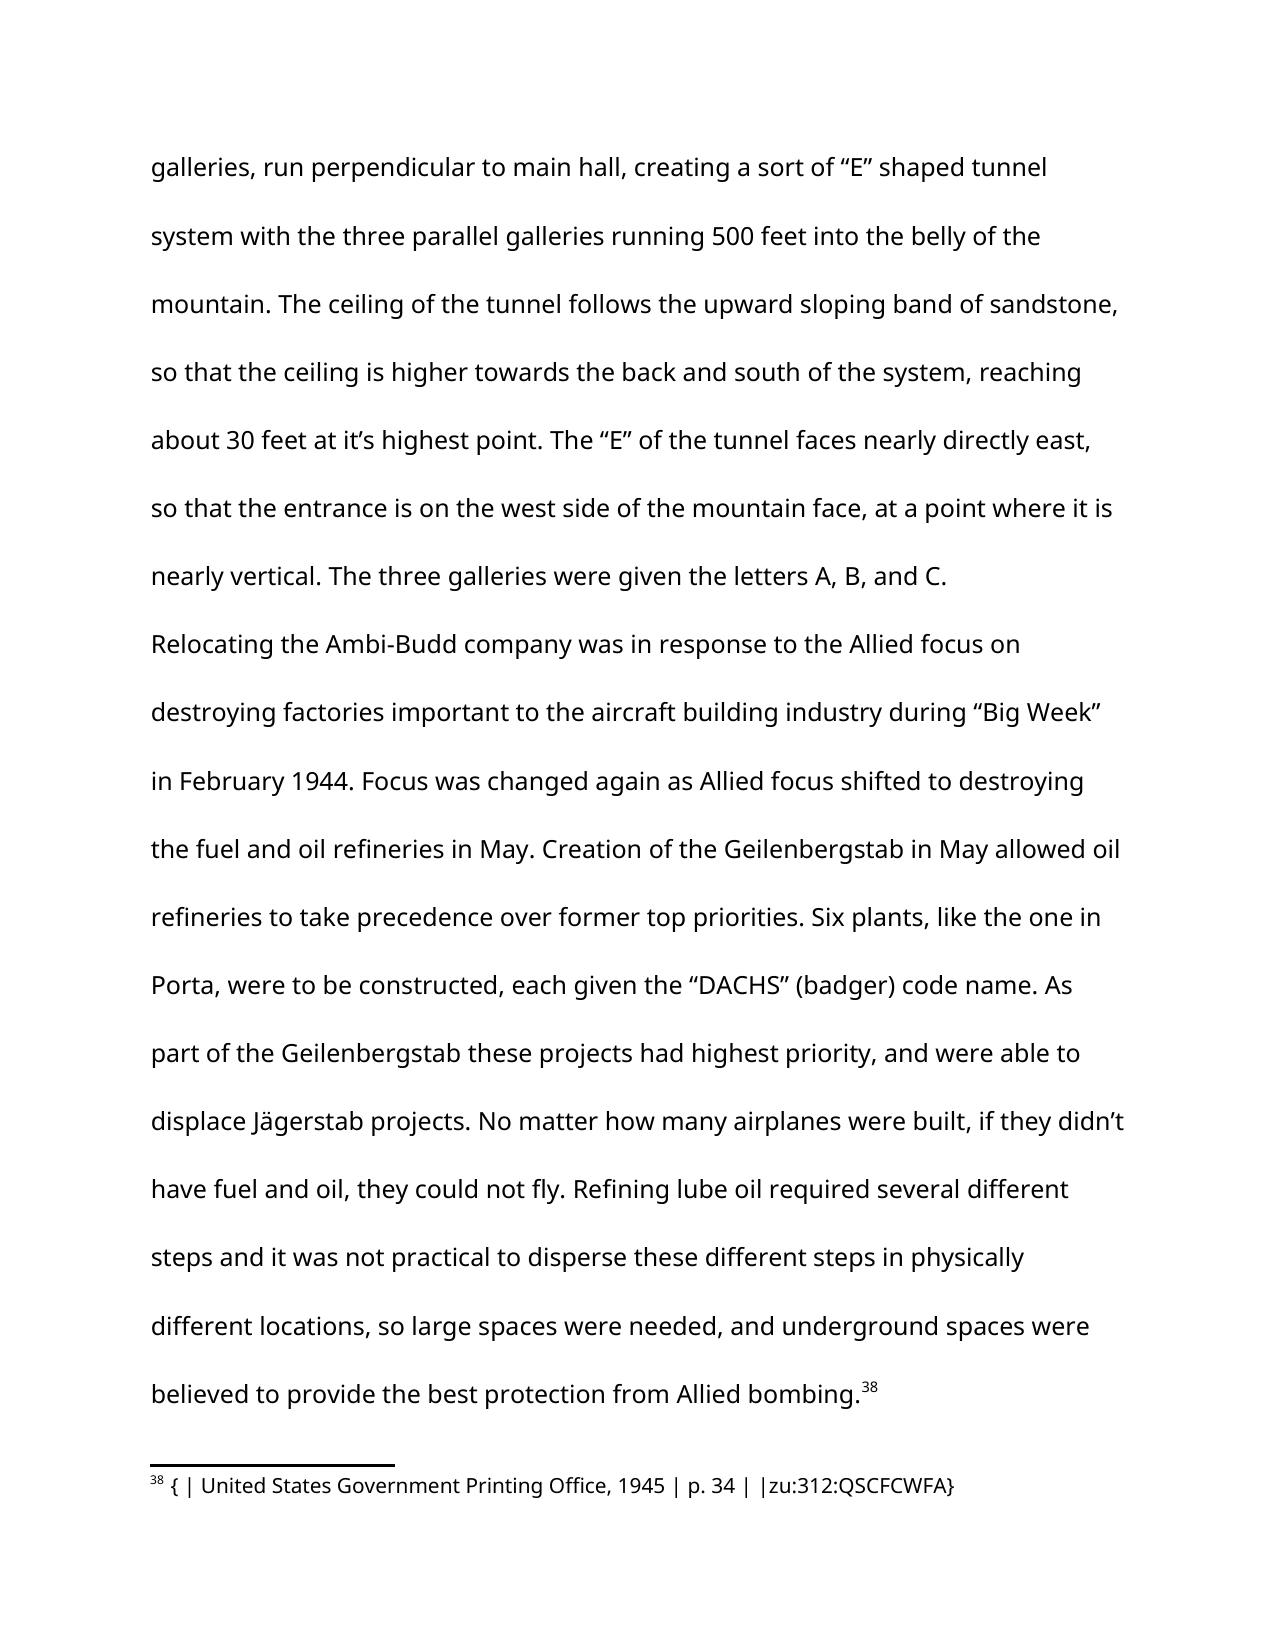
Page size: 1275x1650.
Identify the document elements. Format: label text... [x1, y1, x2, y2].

text { | United States Government Printing Office, 1945 | p. 34 | |zu:312:QSCFCWFA} [150, 1472, 1125, 1500]
text galleries, run perpendicular to main hall, creating a sort of “E” shaped tunnel system with the three parallel galleries running 500 feet into the belly of the mountain. The ceiling of the tunnel follows the upward sloping band of sandstone, so that the ceiling is higher towards the back and south of the system, reaching about 30 feet at it’s highest point. The “E” of the tunnel faces nearly directly east, so that the entrance is on the west side of the mountain face, at a point where it is nearly vertical. The three galleries were given the letters A, B, and C. [150, 150, 1125, 593]
text Relocating the Ambi-Budd company was in response to the Allied focus on destroying factories important to the aircraft building industry during “Big Week” in February 1944. Focus was changed again as Allied focus shifted to destroying the fuel and oil refineries in May. Creation of the Geilenbergstab in May allowed oil refineries to take precedence over former top priorities. Six plants, like the one in Porta, were to be constructed, each given the “DACHS” (badger) code name. As part of the Geilenbergstab these projects had highest priority, and were able to displace Jägerstab projects. No matter how many airplanes were built, if they didn’t have fuel and oil, they could not fly. Refining lube oil required several different steps and it was not practical to disperse these different steps in physically different locations, so large spaces were needed, and underground spaces were believed to provide the best protection from Allied bombing. [150, 627, 1125, 1410]
